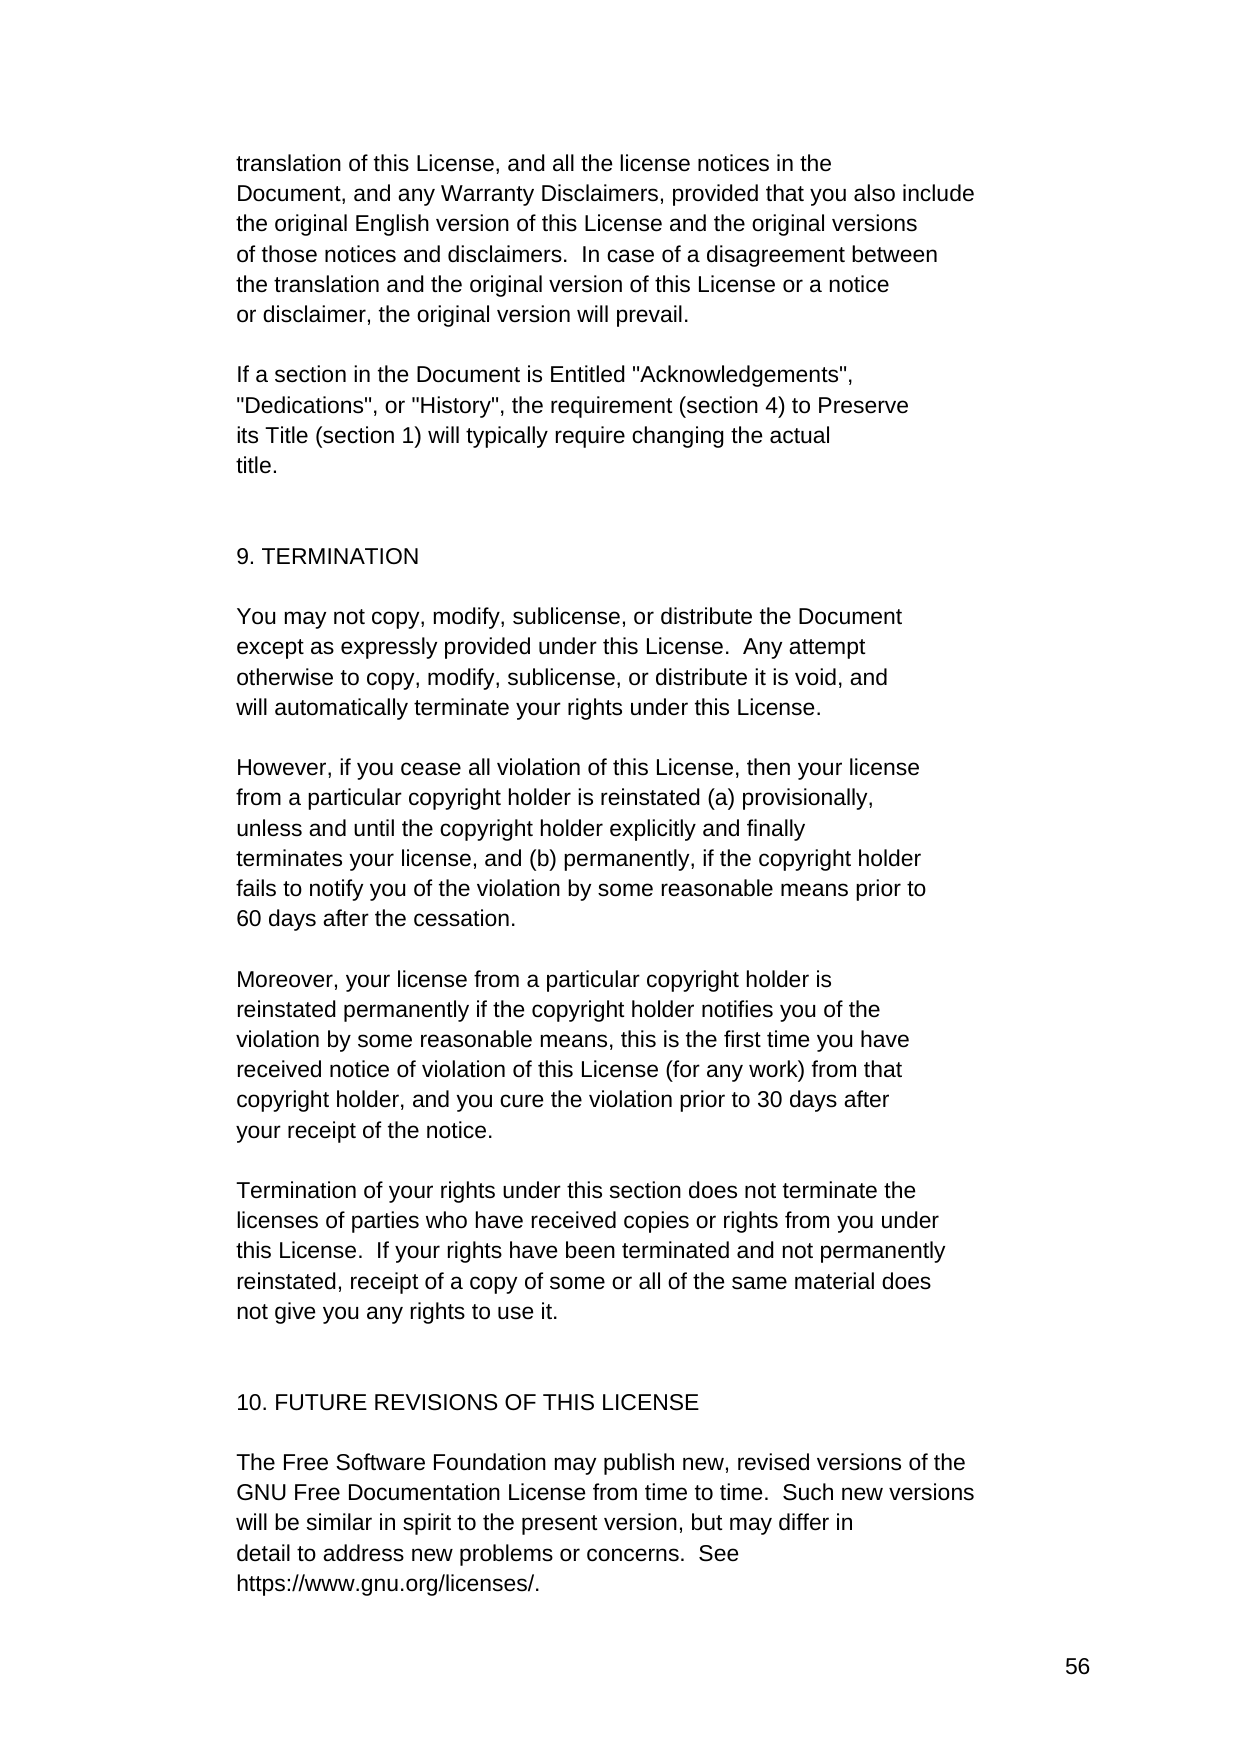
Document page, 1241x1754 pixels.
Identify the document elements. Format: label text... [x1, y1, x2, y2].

text translation of this License, and all the license notices in the Document, and any Warranty Disclaimers, provided that you also include the original English version of this License and the original versions of those notices and disclaimers. In case of a disagreement between the translation and the original version of this License or a notice or disclaimer, the original version will prevail. If a section in the Document is Entitled "Acknowledgements", "Dedications", or "History", the requirement (section 4) to Preserve its Title (section 1) will typically require changing the actual title. 9. TERMINATION You may not copy, modify, sublicense, or distribute the Document except as expressly provided under this License. Any attempt otherwise to copy, modify, sublicense, or distribute it is void, and will automatically terminate your rights under this License. However, if you cease all violation of this License, then your license from a particular copyright holder is reinstated (a) provisionally, unless and until the copyright holder explicitly and finally terminates your license, and (b) permanently, if the copyright holder fails to notify you of the violation by some reasonable means prior to 60 days after the cessation. Moreover, your license from a particular copyright holder is reinstated permanently if the copyright holder notifies you of the violation by some reasonable means, this is the first time you have received notice of violation of this License (for any work) from that copyright holder, and you cure the violation prior to 30 days after your receipt of the notice. Termination of your rights under this section does not terminate the licenses of parties who have received copies or rights from you under this License. If your rights have been terminated and not permanently reinstated, receipt of a copy of some or all of the same material does not give you any rights to use it. 10. FUTURE REVISIONS OF THIS LICENSE The Free Software Foundation may publish new, revised versions of the GNU Free Documentation License from time to time. Such new versions will be similar in spirit to the present version, but may differ in detail to address new problems or concerns. See https://www.gnu.org/licenses/. [236, 150, 1090, 1596]
